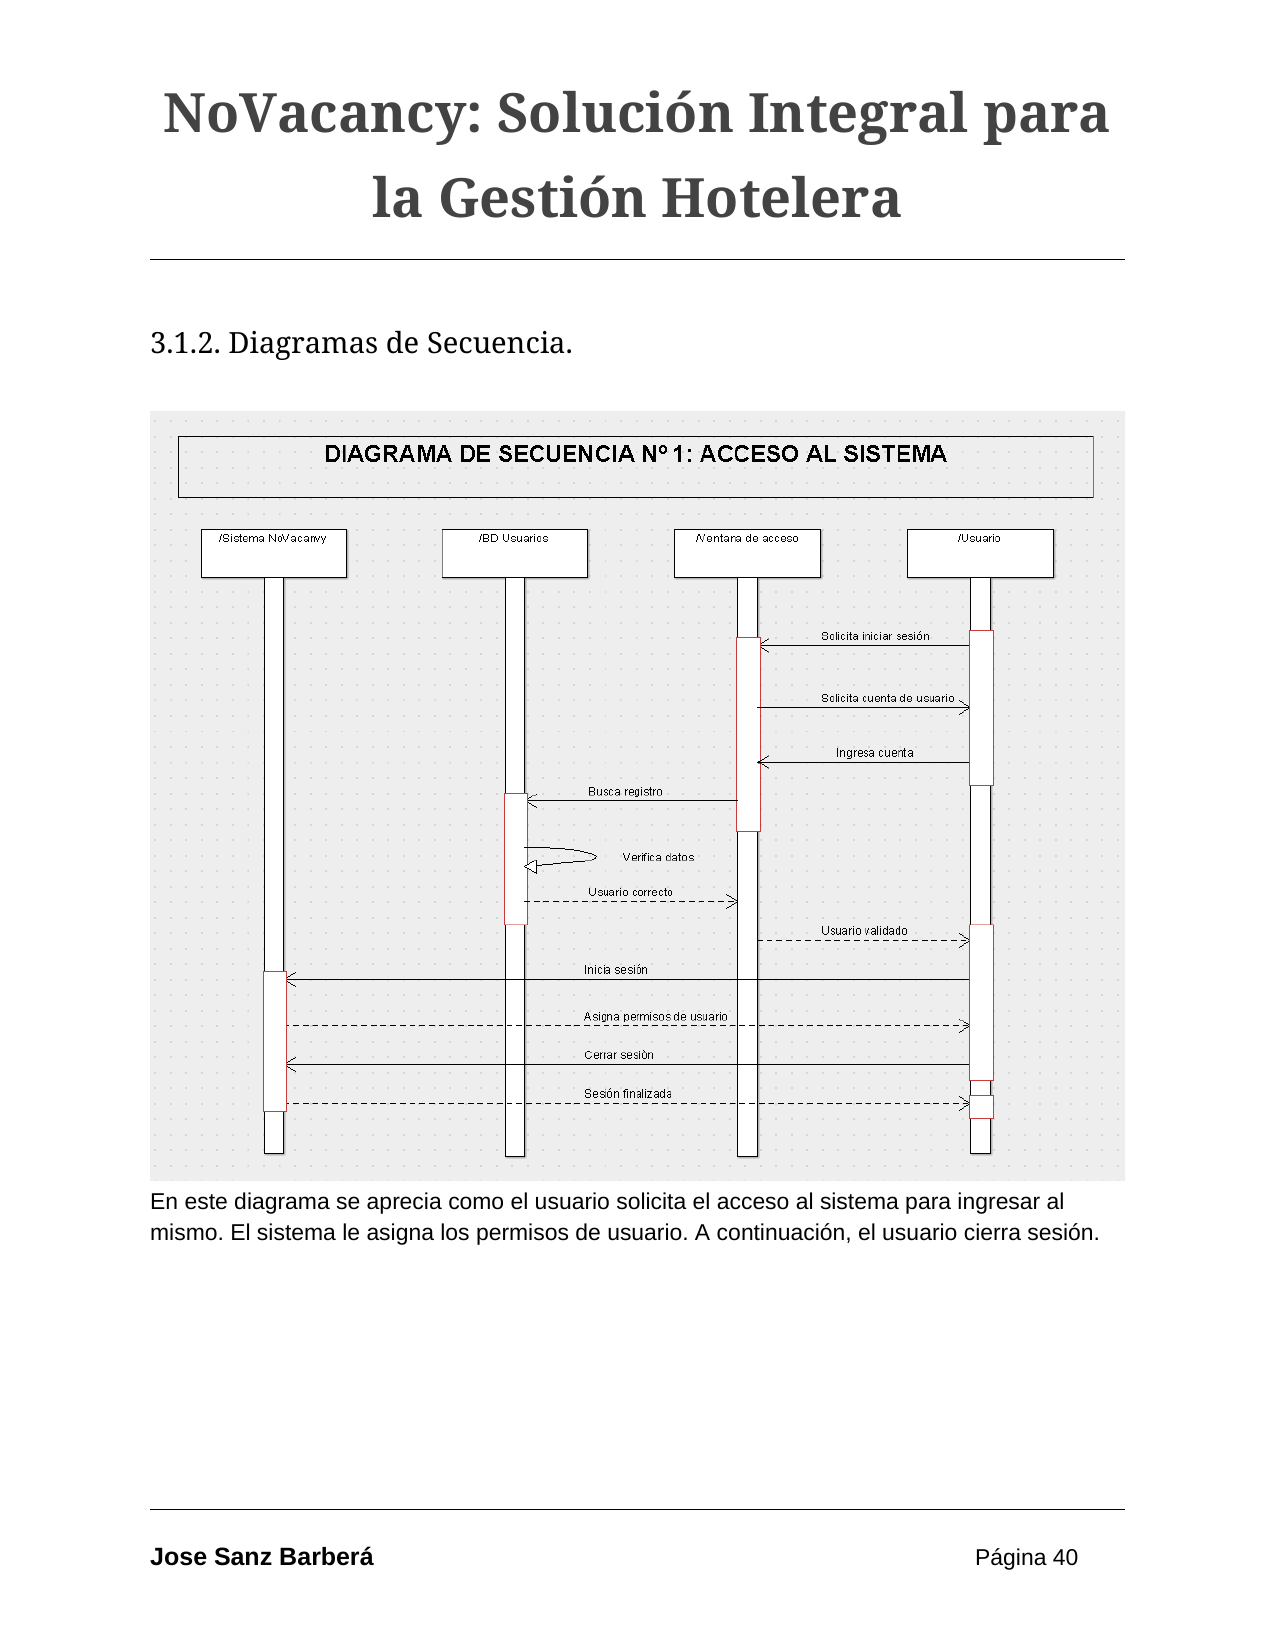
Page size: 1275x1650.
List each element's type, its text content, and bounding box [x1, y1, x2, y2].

text En este diagrama se aprecia como el usuario solicita el acceso al sistema para ingresar al mismo. El sistema le asigna los permisos de usuario. A continuación, el usuario cierra sesión. [150, 1181, 1125, 1245]
picture [150, 411, 1125, 1181]
subtitle 3.1.2. Diagramas de Secuencia. [150, 323, 1125, 362]
